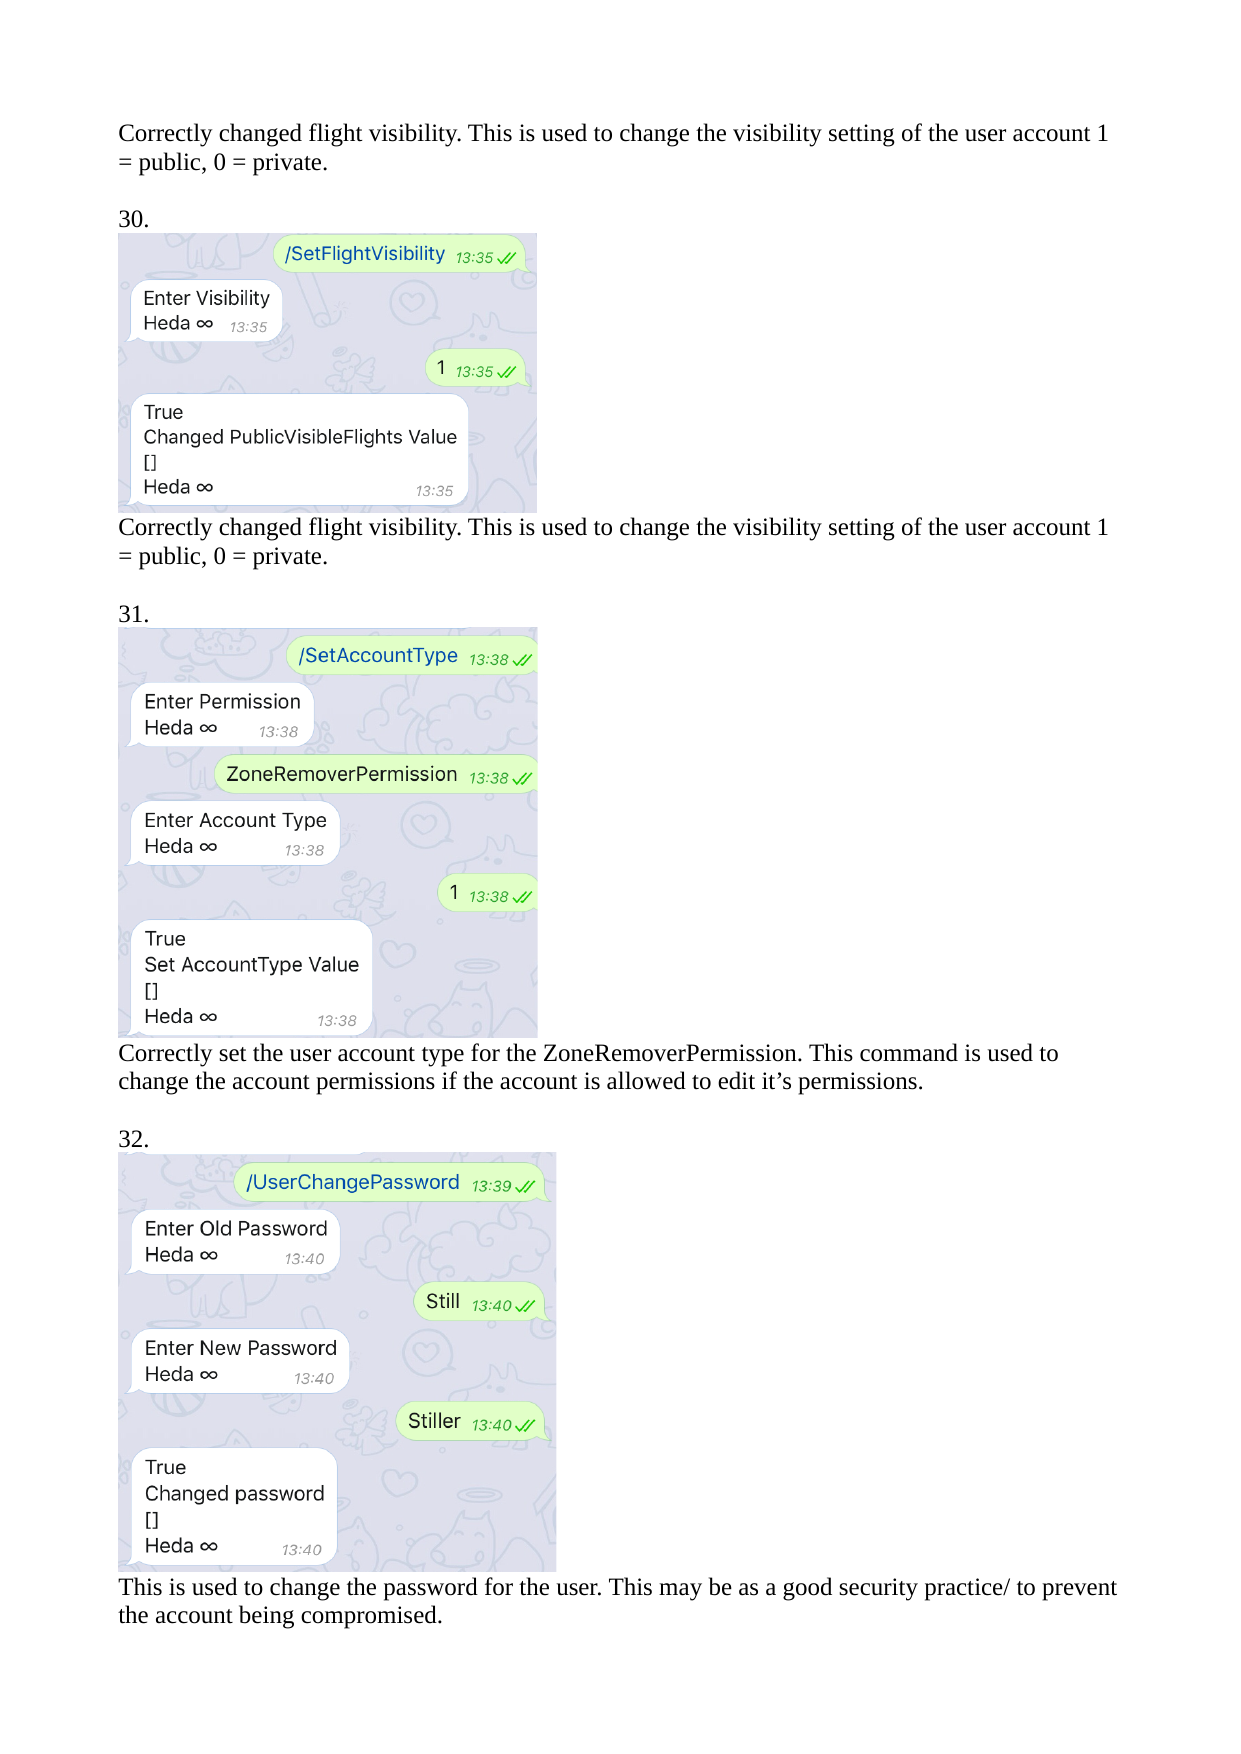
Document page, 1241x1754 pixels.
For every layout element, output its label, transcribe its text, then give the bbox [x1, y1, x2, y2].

picture [118, 233, 535, 513]
text Correctly set the user account type for the ZoneRemoverPermission. This command is used to change the account permissions if the account is allowed to edit it’s permissions. [118, 627, 1122, 1095]
text 32. [118, 1124, 1122, 1153]
text Correctly changed flight visibility. This is used to change the visibility setting of the user account 1 = public, 0 = private. [118, 233, 1122, 570]
text 31. [118, 599, 1122, 627]
text 30. [118, 204, 1122, 233]
text This is used to change the password for the user. This may be as a good security practice/ to prevent the account being compromised. [118, 1153, 1122, 1629]
text Correctly changed flight visibility. This is used to change the visibility setting of the user account 1 = public, 0 = private. [118, 118, 1122, 176]
picture [118, 1152, 557, 1572]
picture [118, 627, 538, 1038]
